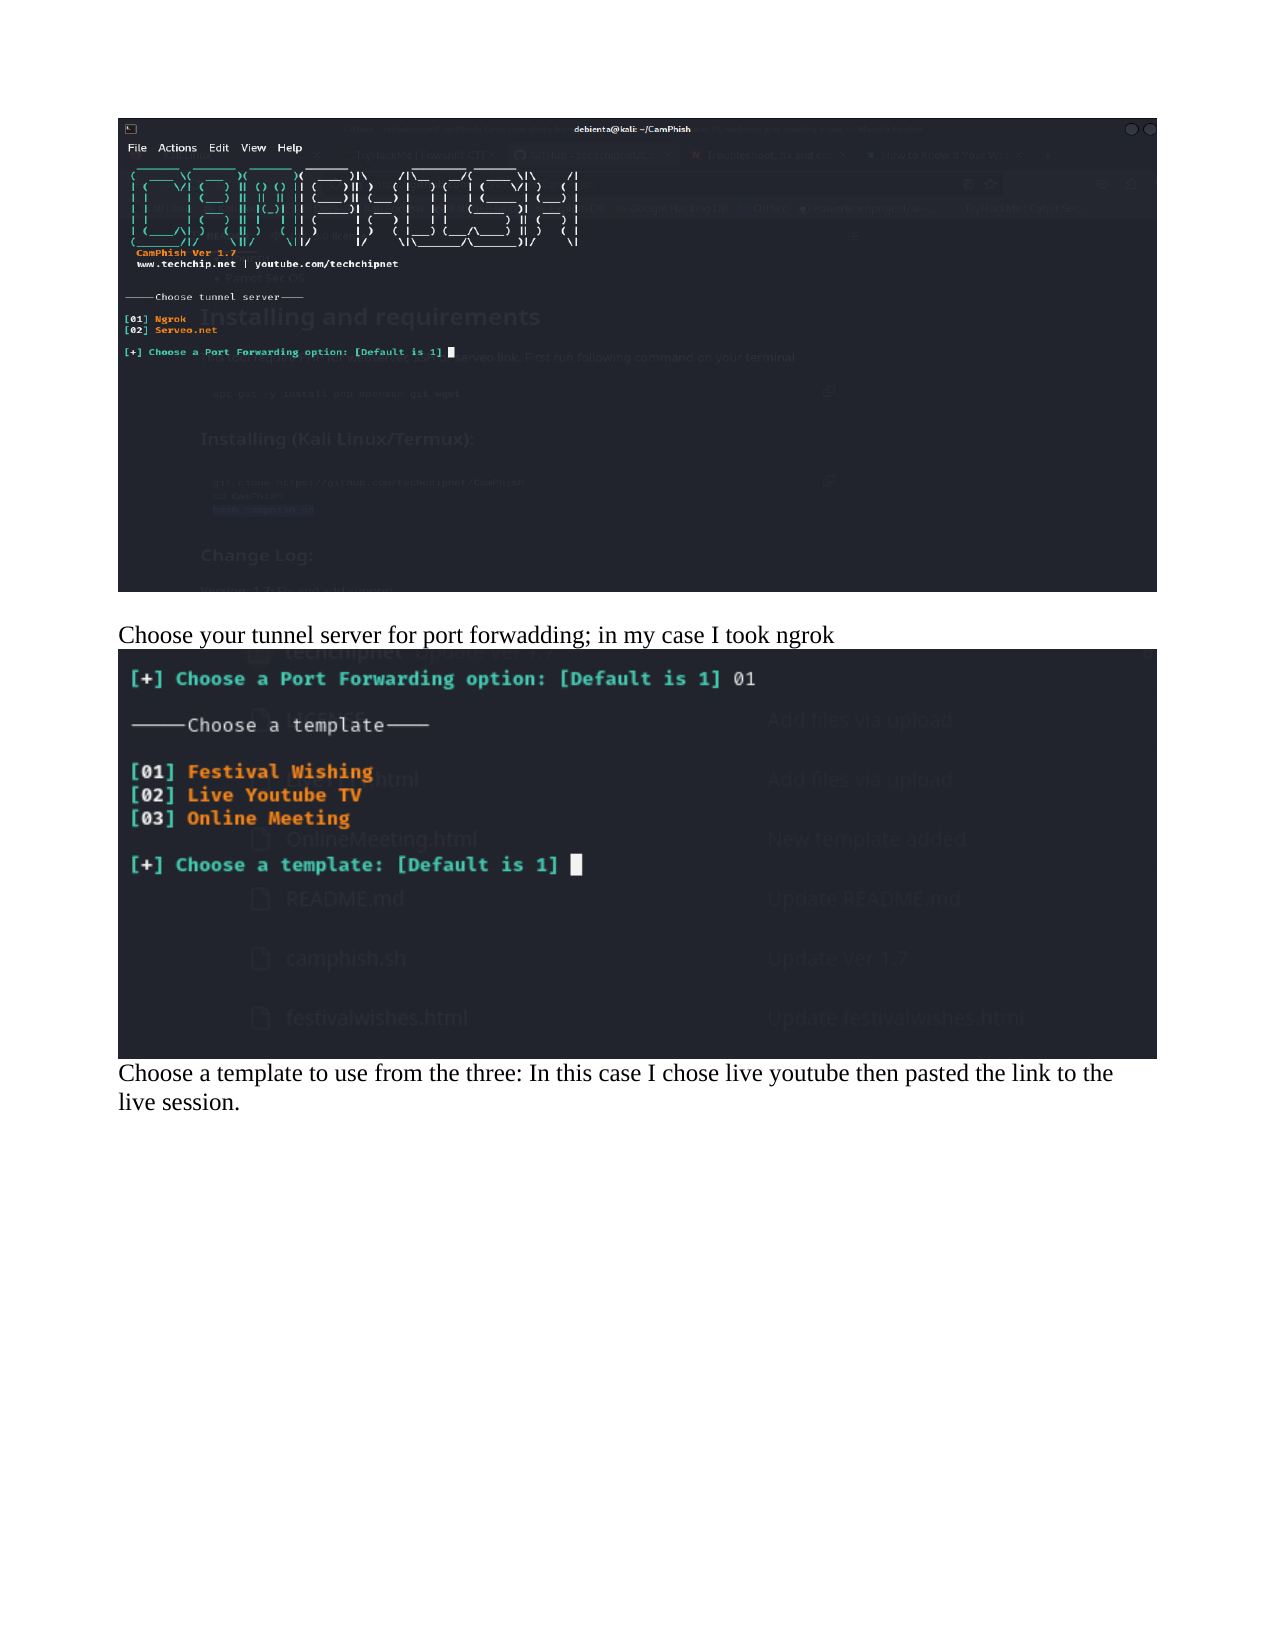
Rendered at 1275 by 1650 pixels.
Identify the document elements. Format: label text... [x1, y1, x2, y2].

picture [118, 649, 1157, 1059]
text Choose a template to use from the three: In this case I chose live youtube then pasted the link to the live session. [118, 1059, 1157, 1116]
text Choose your tunnel server for port forwadding; in my case I took ngrok [118, 620, 1157, 649]
picture [118, 118, 1157, 592]
